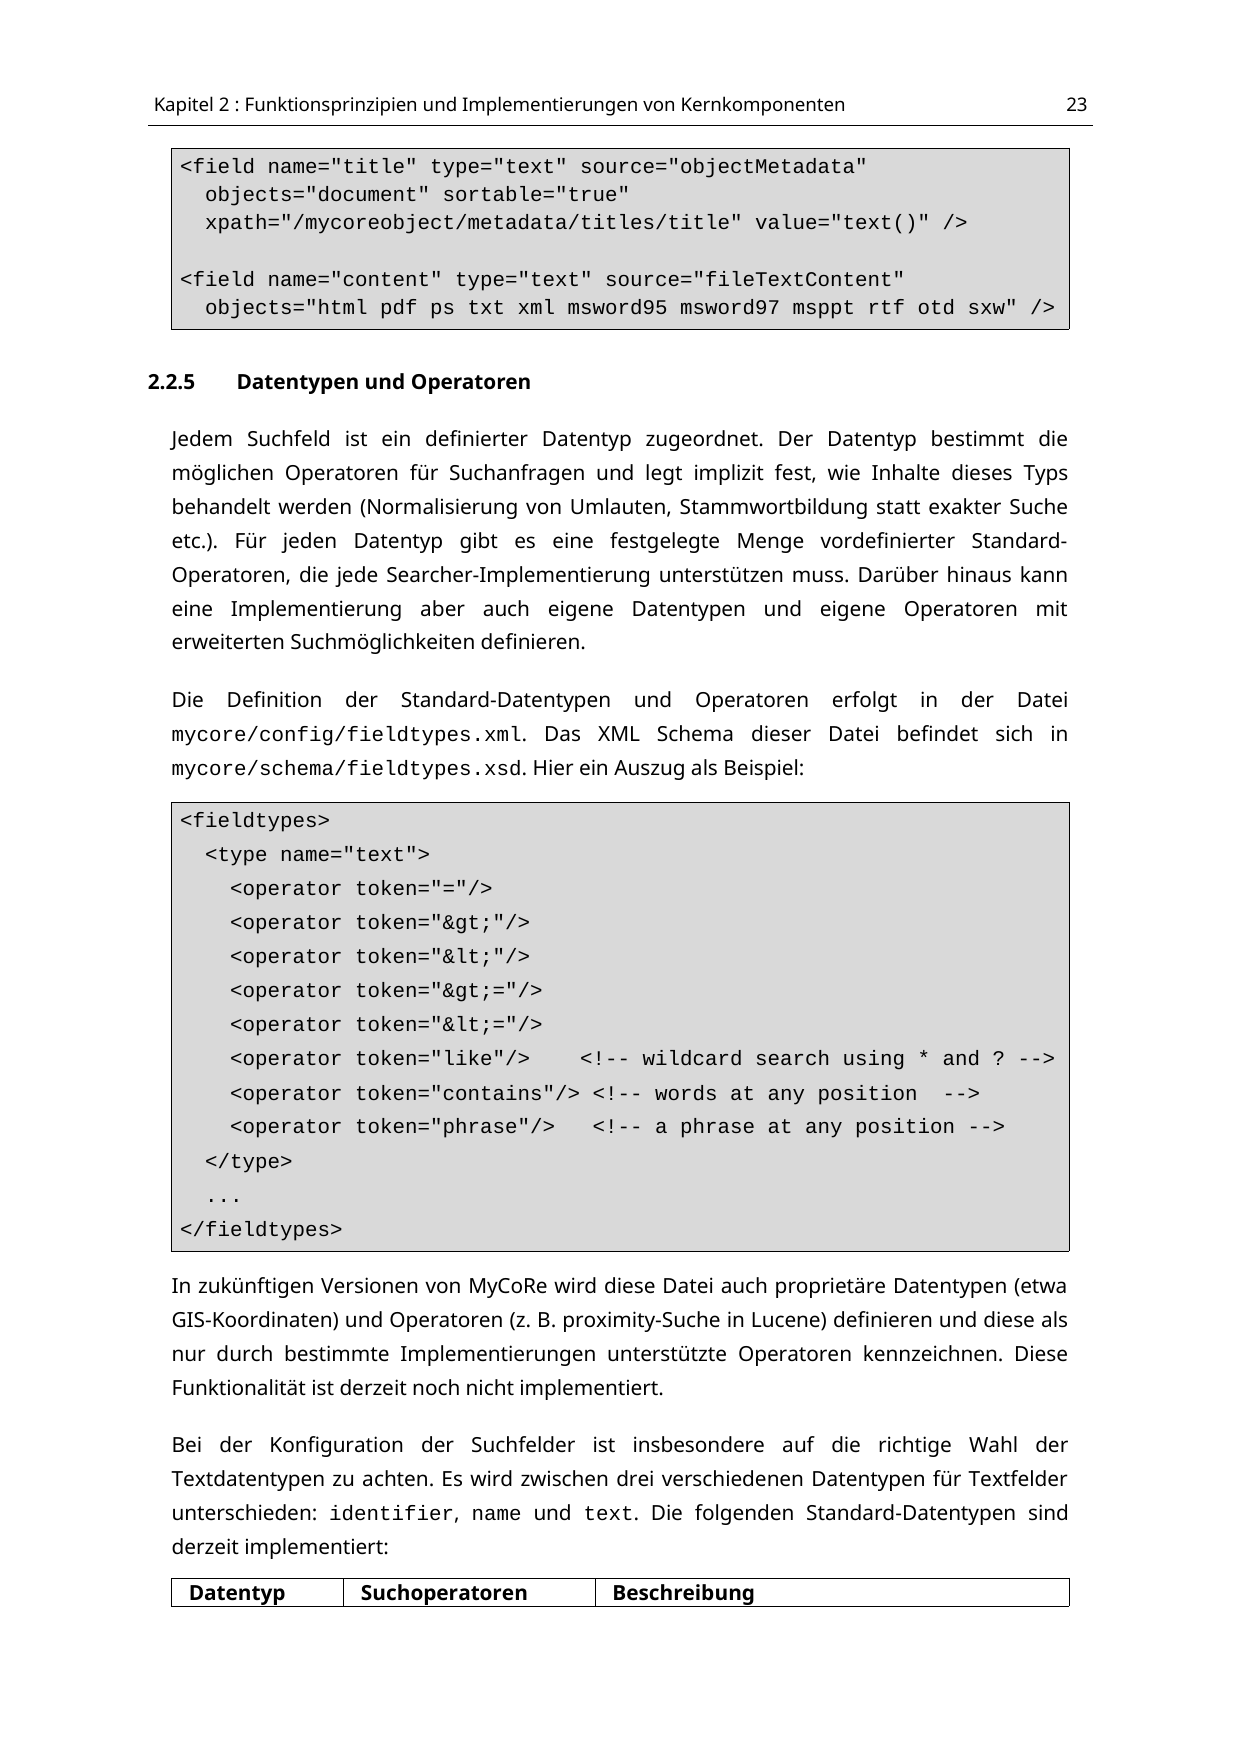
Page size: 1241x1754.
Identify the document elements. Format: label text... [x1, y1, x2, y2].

text <type name="text"> [172, 836, 1069, 868]
subtitle Datentypen und Operatoren [148, 367, 1092, 395]
text Die Definition der Standard-Datentypen und Operatoren erfolgt in der Datei mycore/config/fieldtypes.xml. Das XML Schema dieser Datei befindet sich in mycore/schema/fieldtypes.xsd. Hier ein Auszug als Beispiel: [171, 685, 1069, 781]
text <operator token="phrase"/> <!-- a phrase at any position --> [172, 1108, 1069, 1140]
text </fieldtypes> [172, 1211, 1069, 1251]
text Bei der Konfiguration der Suchfelder ist insbesondere auf die richtige Wahl der Textdatentypen zu achten. Es wird zwischen drei verschiedenen Datentypen für Textfelder unterschieden: identifier, name und text. Die folgenden Standard-Datentypen sind derzeit implementiert: [171, 1430, 1069, 1560]
text <operator token="contains"/> <!-- words at any position --> [172, 1074, 1069, 1106]
text ... [172, 1176, 1069, 1208]
table_header Datentyp [172, 1579, 343, 1606]
text <operator token="&gt;"/> [172, 904, 1069, 936]
text <operator token="&gt;="/> [172, 972, 1069, 1004]
table_header Beschreibung [596, 1579, 1069, 1606]
text </type> [172, 1142, 1069, 1174]
text <field name="title" type="text" source="objectMetadata" objects="document" sortable="true" xpath="/mycoreobject/metadata/titles/title" value="text()" /> <field name="content" type="text" source="fileTextContent" objects="html pdf ps txt xml msword95 msword97 msppt rtf otd sxw" /> [172, 149, 1069, 329]
text <operator token="like"/> <!-- wildcard search using * and ? --> [172, 1040, 1069, 1072]
text Jedem Suchfeld ist ein definierter Datentyp zugeordnet. Der Datentyp bestimmt die möglichen Operatoren für Suchanfragen und legt implizit fest, wie Inhalte dieses Typs behandelt werden (Normalisierung von Umlauten, Stammwortbildung statt exakter Suche etc.). Für jeden Datentyp gibt es eine festgelegte Menge vordefinierter Standard-Operatoren, die jede Searcher-Implementierung unterstützen muss. Darüber hinaus kann eine Implementierung aber auch eigene Datentypen und eigene Operatoren mit erweiterten Suchmöglichkeiten definieren. [171, 424, 1069, 656]
text In zukünftigen Versionen von MyCoRe wird diese Datei auch proprietäre Datentypen (etwa GIS-Koordinaten) und Operatoren (z. B. proximity-Suche in Lucene) definieren und diese als nur durch bestimmte Implementierungen unterstützte Operatoren kennzeichnen. Diese Funktionalität ist derzeit noch nicht implementiert. [171, 1271, 1069, 1401]
text <operator token="="/> [172, 870, 1069, 902]
table_header Suchoperatoren [344, 1579, 595, 1606]
text <operator token="&lt;="/> [172, 1006, 1069, 1038]
text <operator token="&lt;"/> [172, 938, 1069, 970]
text <fieldtypes> [172, 803, 1069, 834]
